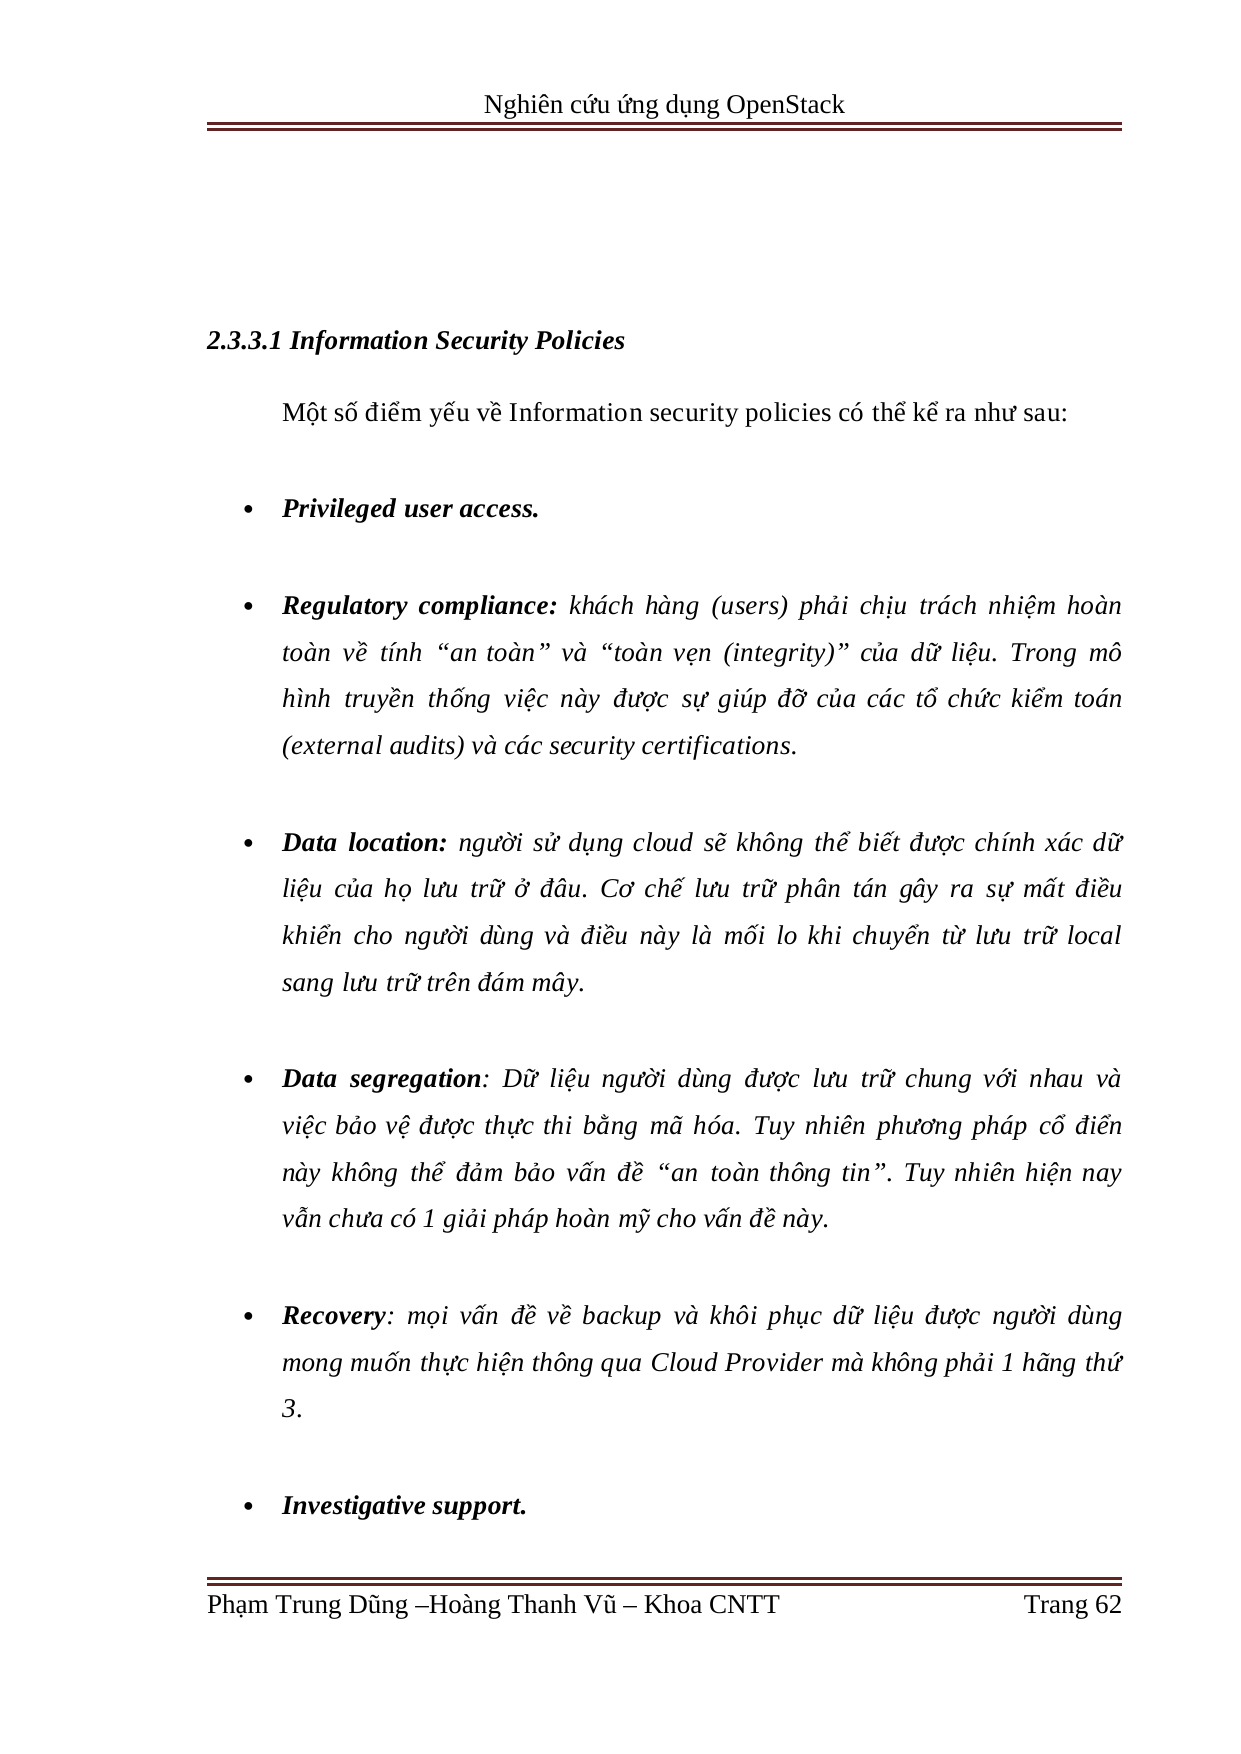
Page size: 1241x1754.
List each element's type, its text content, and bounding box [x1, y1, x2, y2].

text Một số điểm yếu về Information security policies có thể kể ra như sau: [207, 396, 1122, 427]
list Investigative support. [244, 1489, 1122, 1520]
list Data segregation: Dữ liệu người dùng được lưu trữ chung với nhau và việc bảo vệ được thực thi bằng mã hóa. Tuy nhiên phương pháp cổ điển này không thể đảm bảo vấn đề “an toàn thông tin”. Tuy nhiên hiện nay vẫn chưa có 1 giải pháp hoàn mỹ cho vấn đề này. [244, 1063, 1122, 1234]
list Privileged user access. [244, 493, 1122, 524]
list Data location: người sử dụng cloud sẽ không thể biết được chính xác dữ liệu của họ lưu trữ ở đâu. Cơ chế lưu trữ phân tán gây ra sự mất điều khiển cho người dùng và điều này là mối lo khi chuyển từ lưu trữ local sang lưu trữ trên đám mây. [244, 826, 1122, 997]
list Recovery: mọi vấn đề về backup và khôi phục dữ liệu được người dùng mong muốn thực hiện thông qua Cloud Provider mà không phải 1 hãng thứ 3. [244, 1299, 1122, 1424]
subtitle 2.3.3.1 Information Security Policies [207, 324, 1122, 355]
list Regulatory compliance: khách hàng (users) phải chịu trách nhiệm hoàn toàn về tính “an toàn” và “toàn vẹn (integrity)” của dữ liệu. Trong mô hình truyền thống việc này được sự giúp đỡ của các tổ chức kiểm toán (external audits) và các security certifications. [244, 589, 1122, 760]
